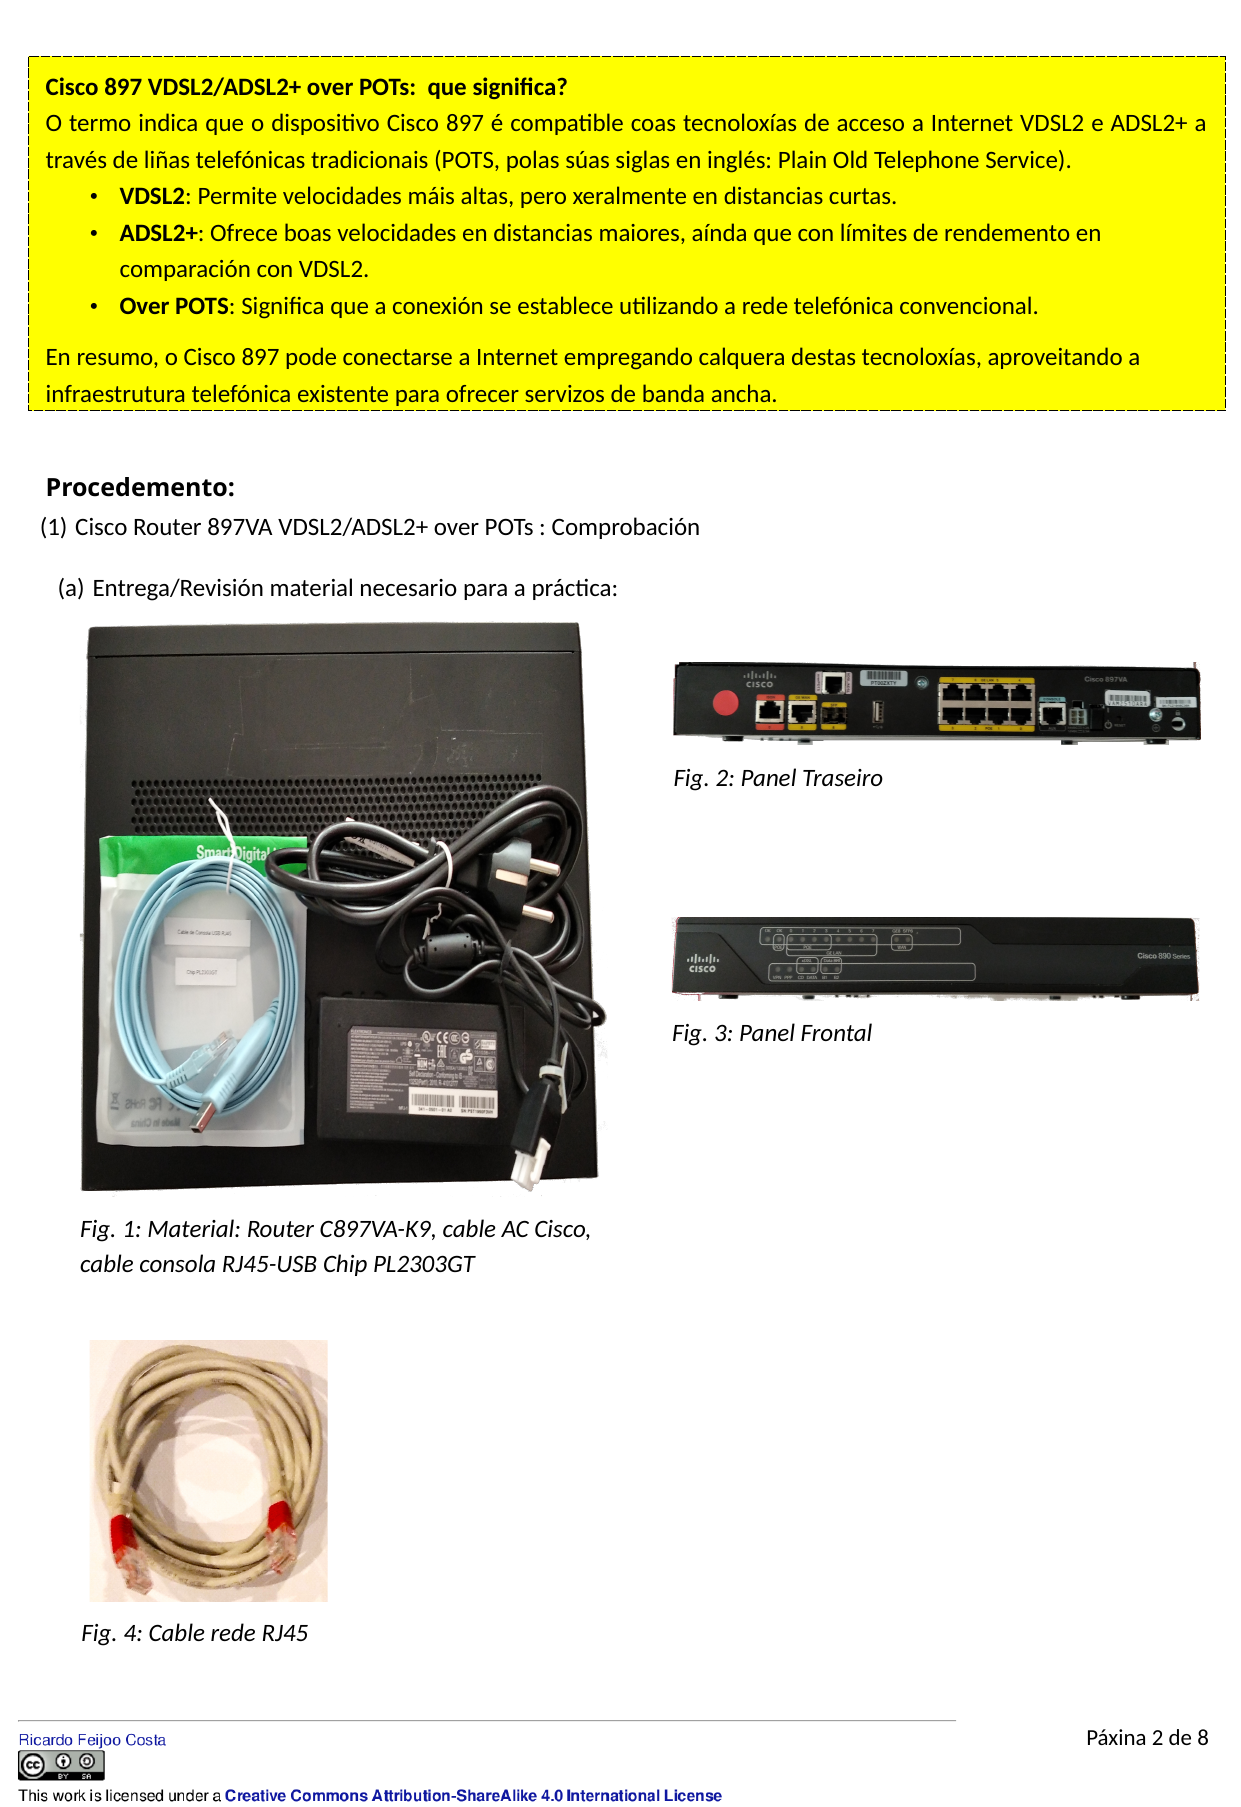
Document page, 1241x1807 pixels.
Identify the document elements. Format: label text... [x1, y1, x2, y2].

text Fig. 2: Panel Traseiro [673, 745, 1201, 792]
text Cisco 897 VDSL2/ADSL2+ over POTs: que significa? [45, 71, 1209, 101]
list ADSL2+: Ofrece boas velocidades en distancias maiores, aínda que con límites de rendemento en comparación con VDSL2. [90, 217, 1209, 284]
list VDSL2: Permite velocidades máis altas, pero xeralmente en distancias curtas. [90, 180, 1209, 211]
text Fig. 4: Cable rede RJ45 [81, 1618, 365, 1648]
text Fig. 3: Panel Frontal [672, 1001, 1199, 1048]
text O termo indica que o dispositivo Cisco 897 é compatible coas tecnoloxías de acceso a Internet VDSL2 e ADSL2+ a través de liñas telefónicas tradicionais (POTS, polas súas siglas en inglés: Plain Old Telephone Service). [45, 107, 1209, 174]
list Cisco Router 897VA VDSL2/ADSL2+ over POTs : Comprobación [39, 511, 1209, 541]
picture [8, 1715, 957, 1806]
picture [671, 917, 1200, 1001]
list Entrega/Revisión material necesario para a práctica: [57, 572, 1209, 602]
picture [673, 662, 1201, 745]
text Fig. 1: Material: Router C897VA-K9, cable AC Cisco, cable consola RJ45-USB Chip PL2303GT [80, 1197, 607, 1279]
picture [89, 1340, 328, 1602]
picture [79, 620, 608, 1197]
text En resumo, o Cisco 897 pode conectarse a Internet empregando calquera destas tecnoloxías, aproveitando a infraestrutura telefónica existente para ofrecer servizos de banda ancha. [45, 341, 1209, 408]
text Procedemento: [45, 470, 1209, 504]
list Over POTS: Significa que a conexión se establece utilizando a rede telefónica convencional. [90, 290, 1209, 321]
